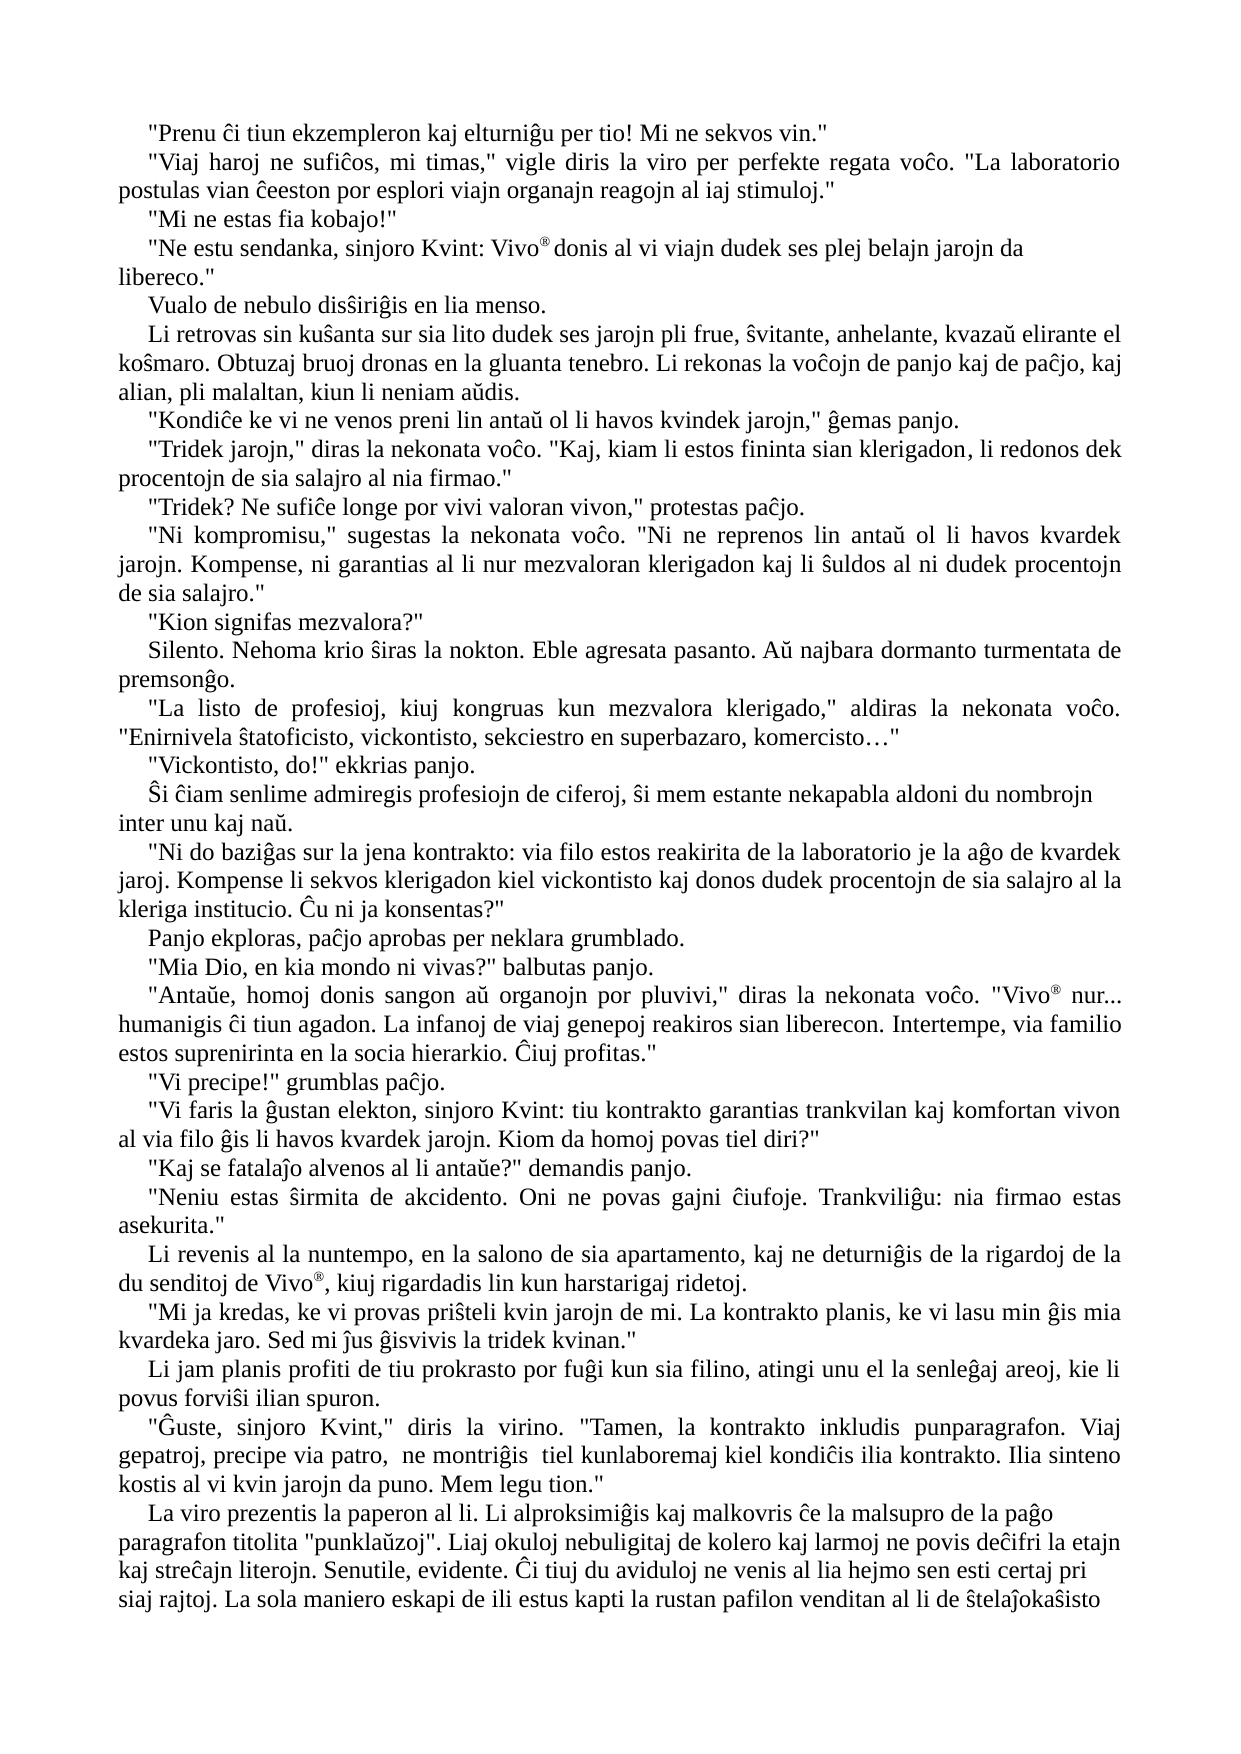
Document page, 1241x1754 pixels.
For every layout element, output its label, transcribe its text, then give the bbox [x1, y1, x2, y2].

text "Viaj haroj ne sufiĉos, mi timas," vigle diris la viro per perfekte regata voĉo. "La laboratorio postulas vian ĉeeston por esplori viajn organajn reagojn al iaj stimuloj." [118, 147, 1122, 204]
text "Ni do baziĝas sur la jena kontrakto: via filo estos reakirita de la laboratorio je la aĝo de kvardek jaroj. Kompense li sekvos klerigadon kiel vickontisto kaj donos dudek procentojn de sia salajro al la kleriga institucio. Ĉu ni ja konsentas?" [118, 837, 1122, 923]
text "Tridek? Ne sufiĉe longe por vivi valoran vivon," protestas paĉjo. [118, 492, 1122, 521]
text "Mi ja kredas, ke vi provas priŝteli kvin jarojn de mi. La kontrakto planis, ke vi lasu min ĝis mia kvardeka jaro. Sed mi ĵus ĝisvivis la tridek kvinan." [118, 1297, 1122, 1354]
text "La listo de profesioj, kiuj kongruas kun mezvalora klerigado," aldiras la nekonata voĉo. "Enirnivela ŝtatoficisto, vickontisto, sekciestro en superbazaro, komercisto…" [118, 693, 1122, 751]
text Silento. Nehoma krio ŝiras la nokton. Eble agresata pasanto. Aŭ najbara dormanto turmentata de premsonĝo. [118, 636, 1122, 693]
text Vualo de nebulo disŝiriĝis en lia menso. [118, 291, 1122, 319]
text "Neniu estas ŝirmita de akcidento. Oni ne povas gajni ĉiufoje. Trankviliĝu: nia firmao estas asekurita." [118, 1182, 1122, 1239]
text Li jam planis profiti de tiu prokrasto por fuĝi kun sia filino, atingi unu el la senleĝaj areoj, kie li povus forviŝi ilian spuron. [118, 1354, 1122, 1412]
text "Mia Dio, en kia mondo ni vivas?" balbutas panjo. [118, 952, 1122, 981]
text "Kion signifas mezvalora?" [118, 607, 1122, 636]
text "Kondiĉe ke vi ne venos preni lin antaŭ ol li havos kvindek jarojn," ĝemas panjo. [118, 406, 1122, 434]
text "Prenu ĉi tiun ekzempleron kaj elturniĝu per tio! Mi ne sekvos vin." [118, 118, 1122, 147]
text "Kaj se fatalaĵo alvenos al li antaŭe?" demandis panjo. [118, 1153, 1122, 1182]
text "Tridek jarojn," diras la nekonata voĉo. "Kaj, kiam li estos fininta sian klerigadon, li redonos dek procentojn de sia salajro al nia firmao." [118, 434, 1122, 492]
text Ŝi ĉiam senlime admiregis profesiojn de ciferoj, ŝi mem estante nekapabla aldoni du nombrojn inter unu kaj naŭ. [118, 779, 1122, 837]
text La viro prezentis la paperon al li. Li alproksimiĝis kaj malkovris ĉe la malsupro de la paĝo paragrafon titolita "punklaŭzoj". Liaj okuloj nebuligitaj de kolero kaj larmoj ne povis deĉifri la etajn kaj streĉajn literojn. Senutile, evidente. Ĉi tiuj du aviduloj ne venis al lia hejmo sen esti certaj pri siaj rajtoj. La sola maniero eskapi de ili estus kapti la rustan pafilon venditan al li de ŝtelaĵokaŝisto [118, 1498, 1122, 1613]
text "Ĝuste, sinjoro Kvint," diris la virino. "Tamen, la kontrakto inkludis punparagrafon. Viaj gepatroj, precipe via patro, ne montriĝis tiel kunlaboremaj kiel kondiĉis ilia kontrakto. Ilia sinteno kostis al vi kvin jarojn da puno. Mem legu tion." [118, 1412, 1122, 1498]
text Panjo ekploras, paĉjo aprobas per neklara grumblado. [118, 923, 1122, 952]
text "Ni kompromisu," sugestas la nekonata voĉo. "Ni ne reprenos lin antaŭ ol li havos kvardek jarojn. Kompense, ni garantias al li nur mezvaloran klerigadon kaj li ŝuldos al ni dudek procentojn de sia salajro." [118, 521, 1122, 607]
text "Vickontisto, do!" ekkrias panjo. [118, 751, 1122, 779]
text "Mi ne estas fia kobajo!" [118, 204, 1122, 233]
text "Vi precipe!" grumblas paĉjo. [118, 1067, 1122, 1096]
text "Vi faris la ĝustan elekton, sinjoro Kvint: tiu kontrakto garantias trankvilan kaj komfortan vivon al via filo ĝis li havos kvardek jarojn. Kiom da homoj povas tiel diri?" [118, 1096, 1122, 1153]
text "Antaŭe, homoj donis sangon aŭ organojn por pluvivi," diras la nekonata voĉo. "VivoⓇ nur... humanigis ĉi tiun agadon. La infanoj de viaj genepoj reakiros sian liberecon. Intertempe, via familio estos suprenirinta en la socia hierarkio. Ĉiuj profitas." [118, 981, 1122, 1067]
text "Ne estu sendanka, sinjoro Kvint: VivoⓇ donis al vi viajn dudek ses plej belajn jarojn da libereco." [118, 233, 1122, 291]
text Li retrovas sin kuŝanta sur sia lito dudek ses jarojn pli frue, ŝvitante, anhelante, kvazaŭ elirante el koŝmaro. Obtuzaj bruoj dronas en la gluanta tenebro. Li rekonas la voĉojn de panjo kaj de paĉjo, kaj alian, pli malaltan, kiun li neniam aŭdis. [118, 319, 1122, 406]
text Li revenis al la nuntempo, en la salono de sia apartamento, kaj ne deturniĝis de la rigardoj de la du senditoj de VivoⓇ, kiuj rigardadis lin kun harstarigaj ridetoj. [118, 1239, 1122, 1297]
